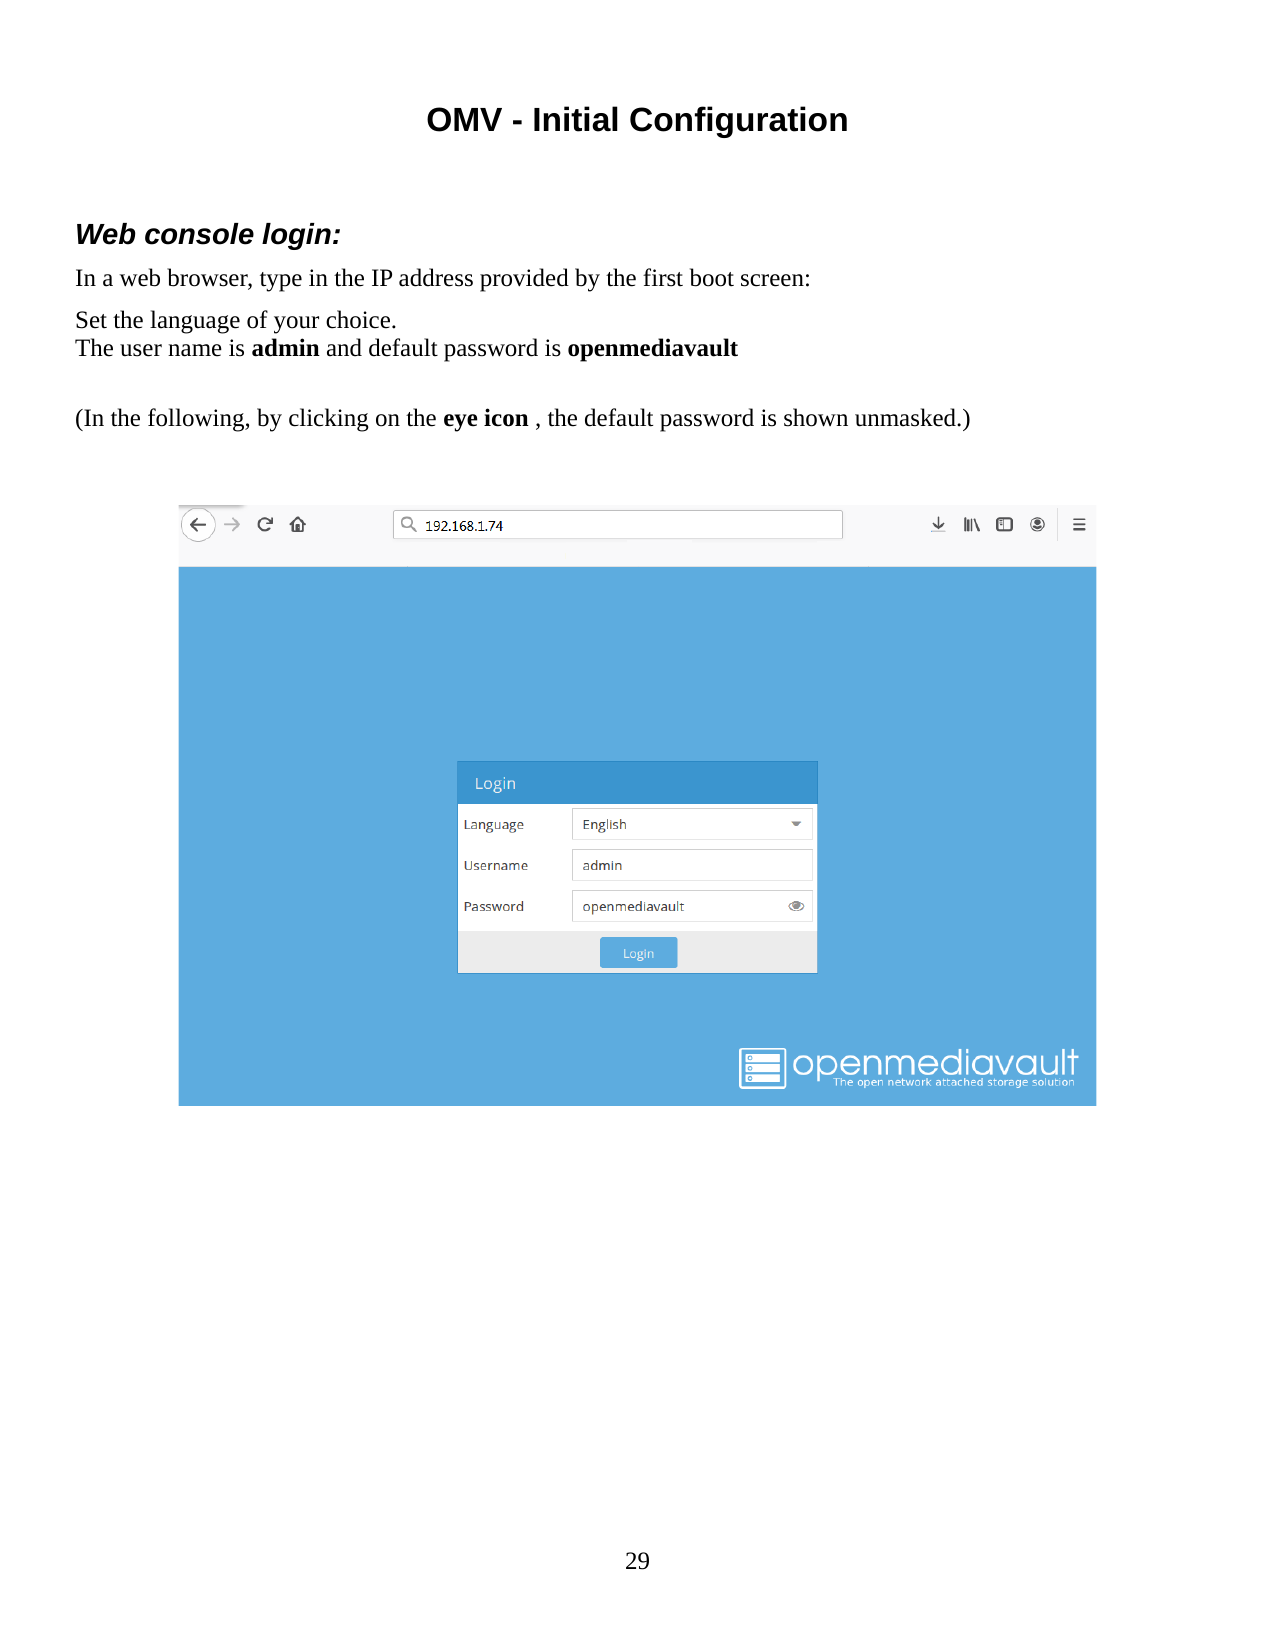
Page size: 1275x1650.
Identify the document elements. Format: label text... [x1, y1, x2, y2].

text (In the following, by clicking on the eye icon , the default password is shown unmasked.) [75, 403, 1200, 432]
subtitle Web console login: [75, 217, 1200, 251]
text Set the language of your choice. The user name is admin and default password is openmediavault [75, 305, 1200, 391]
text In a web browser, type in the IP address provided by the first boot screen: [75, 263, 1200, 292]
subtitle OMV - Initial Configuration [75, 100, 1200, 139]
